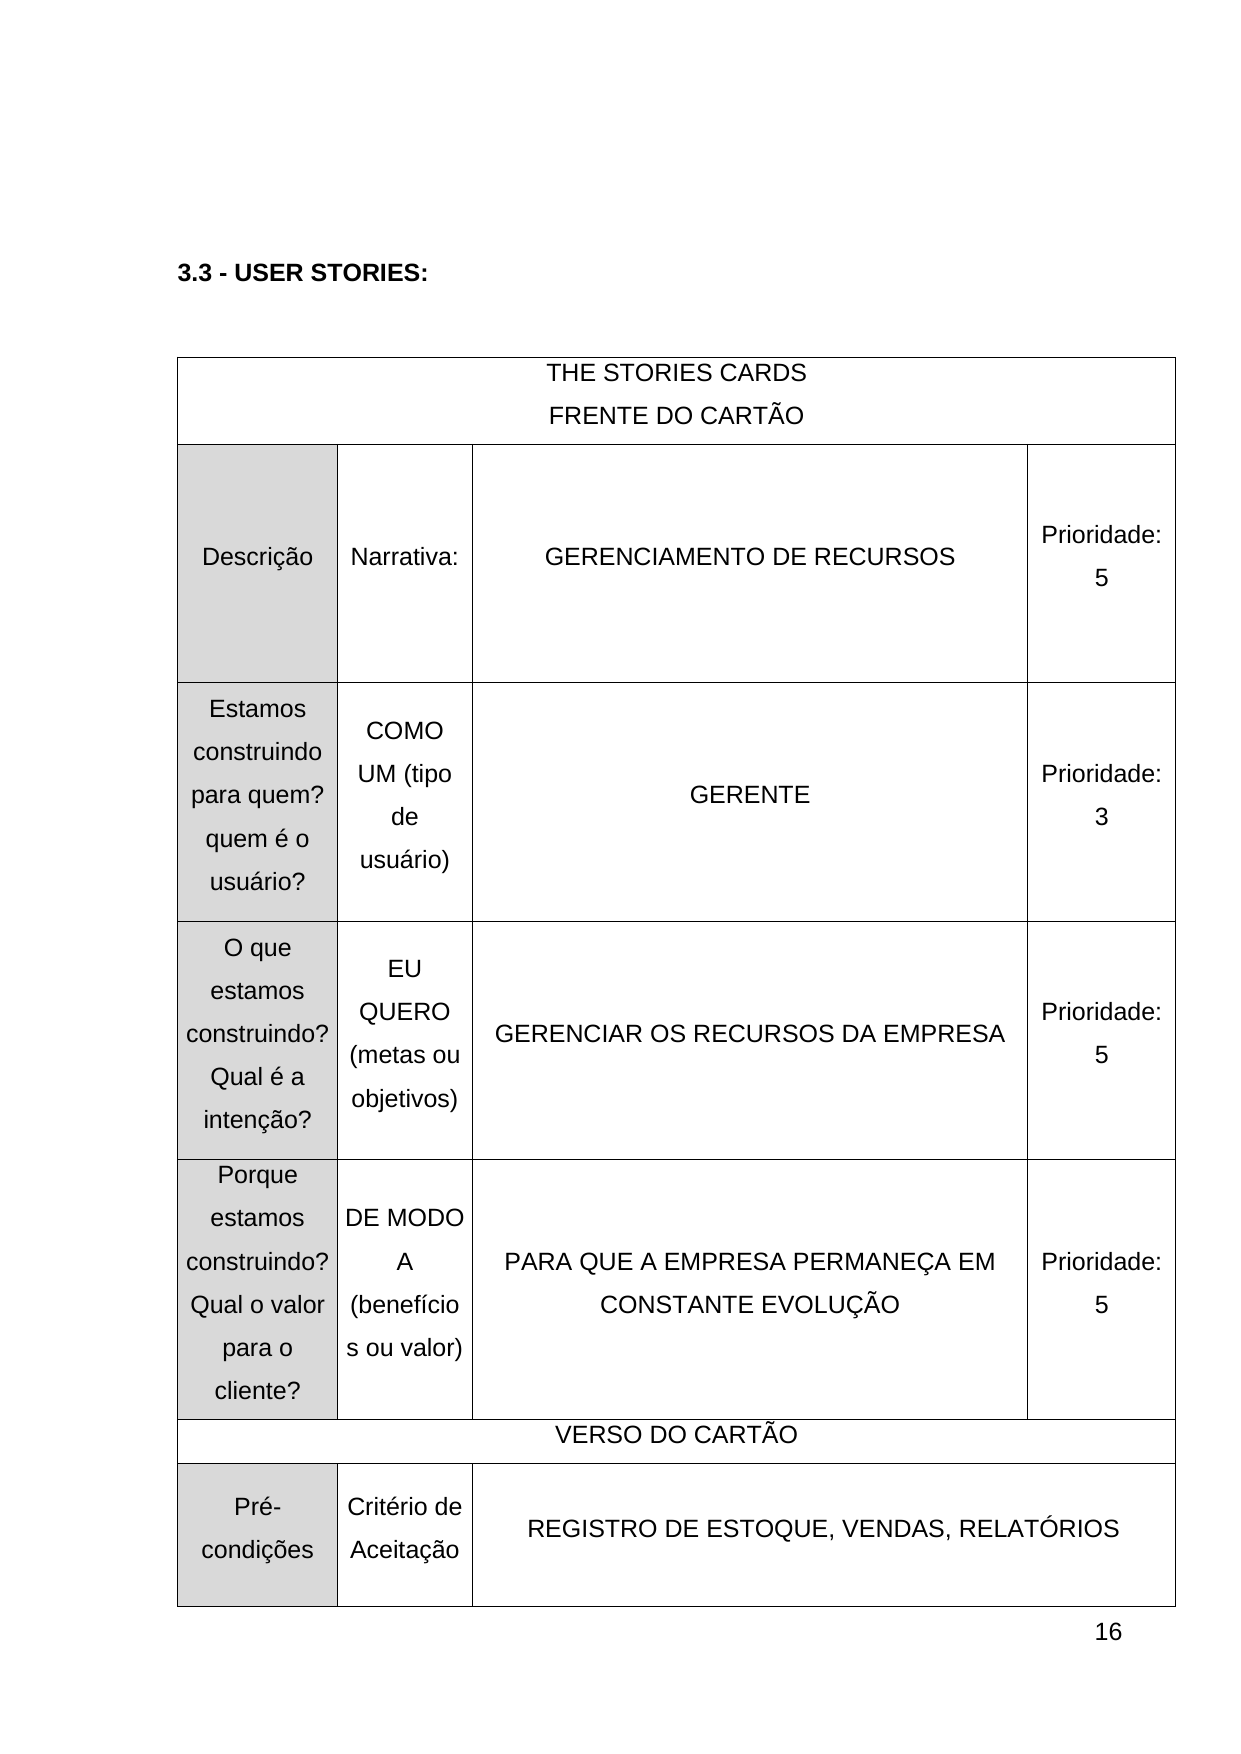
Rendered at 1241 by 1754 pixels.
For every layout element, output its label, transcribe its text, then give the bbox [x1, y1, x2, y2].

table_cell Pré-condições [178, 1464, 337, 1606]
table_cell GERENCIAR OS RECURSOS DA EMPRESA [473, 922, 1027, 1159]
table_cell Critério de Aceitação [338, 1464, 472, 1606]
table_cell [1176, 1463, 1190, 1511]
table_cell [1176, 1064, 1190, 1112]
table_cell [1176, 1350, 1190, 1419]
table_cell [1176, 1159, 1190, 1207]
table_cell [1176, 1511, 1190, 1558]
table_cell Prioridade:5 [1028, 1160, 1175, 1419]
table_header [1176, 357, 1190, 401]
table_cell PARA QUE A EMPRESA PERMANEÇA EM CONSTANTE EVOLUÇÃO [473, 1160, 1027, 1419]
table_cell [1176, 1016, 1190, 1064]
table_cell [1176, 1559, 1190, 1606]
table_cell GERENTE [473, 683, 1027, 921]
table_cell [1176, 1112, 1190, 1159]
table_cell EU QUERO (metas ou objetivos) [338, 922, 472, 1159]
table_header THE STORIES CARDS [178, 358, 1175, 401]
table_cell [1176, 682, 1190, 730]
table_cell [1176, 1303, 1190, 1350]
table_cell [1176, 539, 1190, 587]
table_cell [1176, 825, 1190, 873]
table_cell [1176, 1419, 1190, 1463]
table_cell Prioridade:5 [1028, 922, 1175, 1159]
subtitle 3.3 - USER STORIES: [177, 258, 1122, 287]
table_cell Prioridade:5 [1028, 445, 1175, 682]
table_cell DE MODO A (benefícios ou valor) [338, 1160, 472, 1419]
table_cell [1176, 873, 1190, 921]
table_cell COMO UM (tipo de usuário) [338, 683, 472, 921]
table_cell Porque estamos construindo? Qual o valor para o cliente? [178, 1160, 337, 1419]
table_cell [1176, 444, 1190, 491]
table_cell [1176, 635, 1190, 682]
table_cell [1176, 1207, 1190, 1255]
table_cell [1176, 491, 1190, 539]
table_cell [1176, 401, 1190, 444]
table_cell Estamos construindo para quem? quem é o usuário? [178, 683, 337, 921]
table_cell [1176, 969, 1190, 1016]
table_cell FRENTE DO CARTÃO [178, 401, 1175, 444]
table_cell O que estamos construindo? Qual é a intenção? [178, 922, 337, 1159]
table_cell [1176, 778, 1190, 825]
table_cell VERSO DO CARTÃO [178, 1420, 1175, 1463]
table_cell Descrição [178, 445, 337, 682]
table_cell GERENCIAMENTO DE RECURSOS [473, 445, 1027, 682]
table_cell [1176, 587, 1190, 634]
table_cell [1176, 1255, 1190, 1302]
table_cell [1176, 921, 1190, 968]
table_cell Prioridade:3 [1028, 683, 1175, 921]
table_cell REGISTRO DE ESTOQUE, VENDAS, RELATÓRIOS [473, 1464, 1175, 1606]
table_cell Narrativa: [338, 445, 472, 682]
table_cell [1176, 730, 1190, 778]
